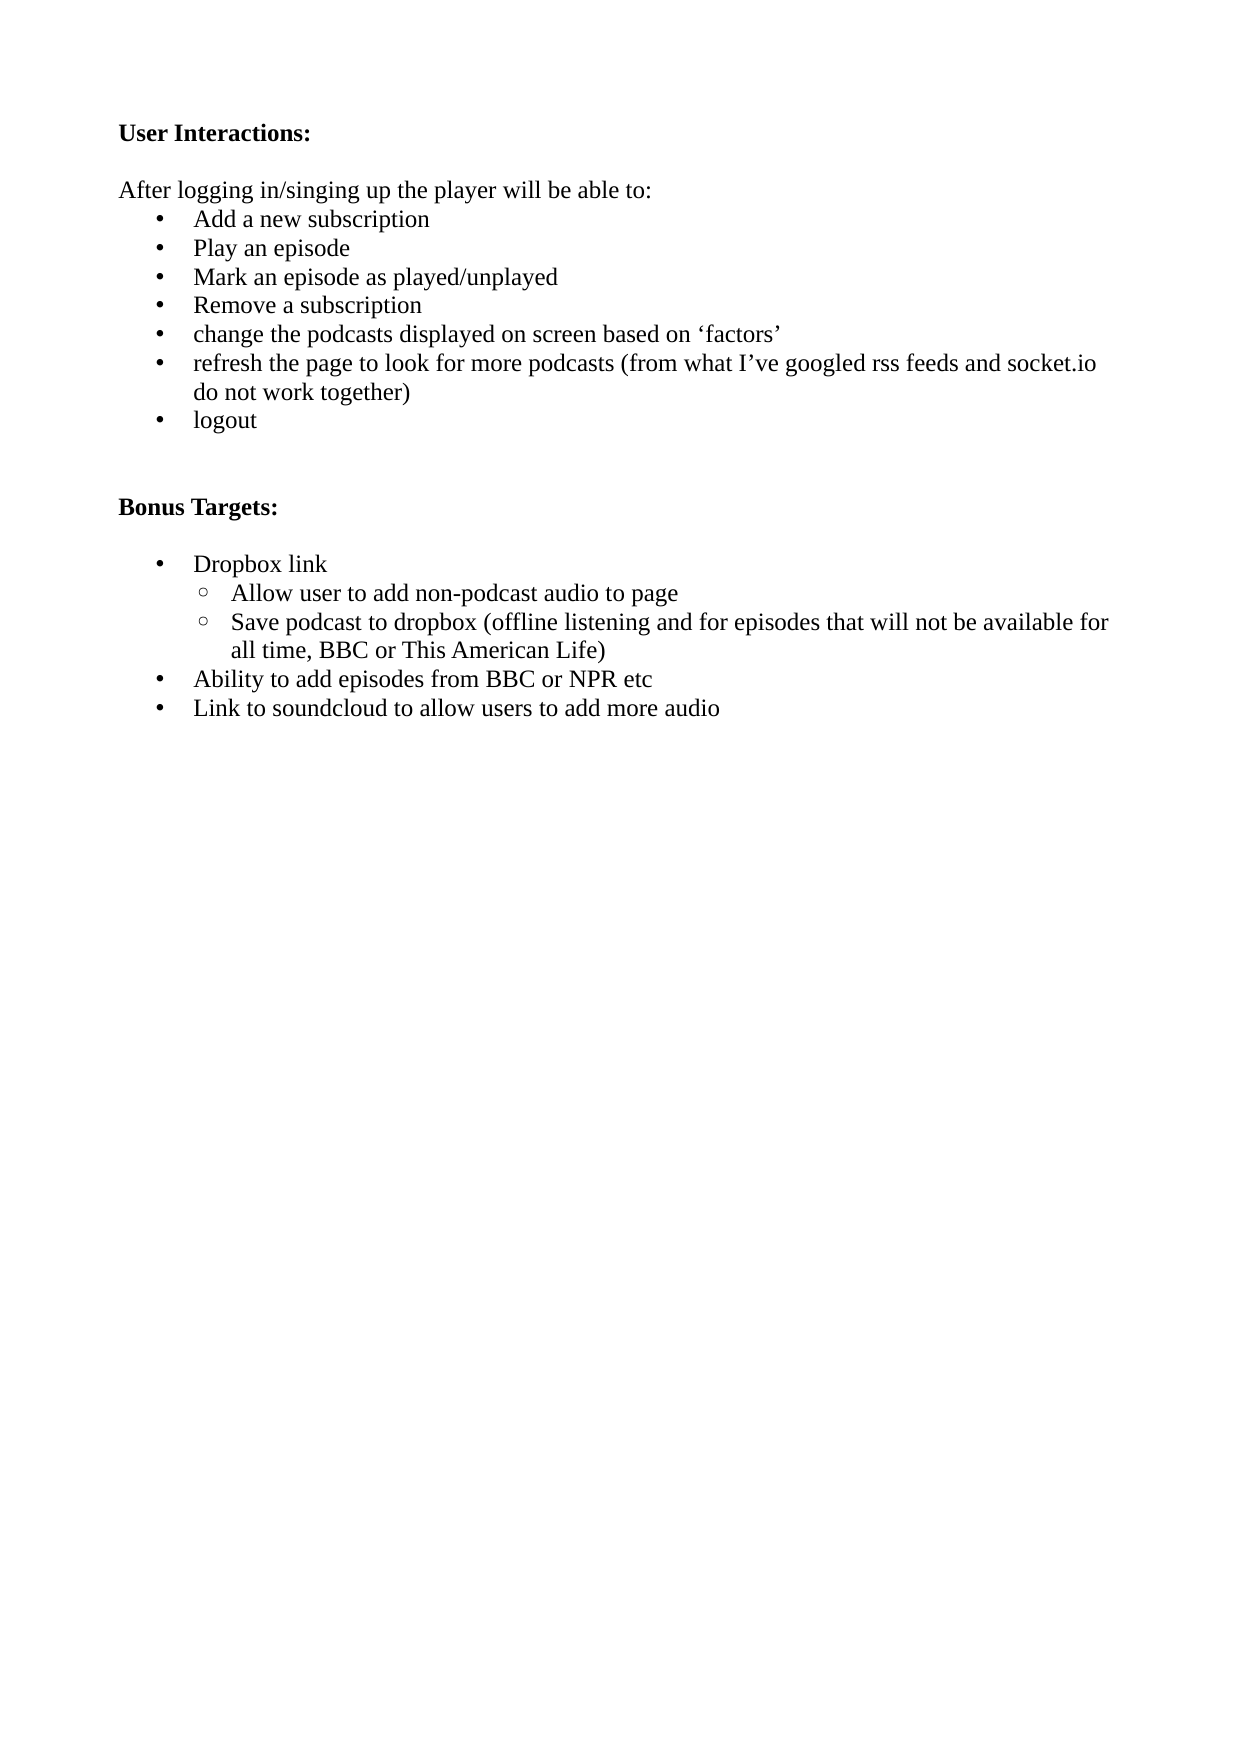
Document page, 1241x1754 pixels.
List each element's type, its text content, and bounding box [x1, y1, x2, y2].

list logout [156, 406, 1122, 434]
list change the podcasts displayed on screen based on ‘factors’ [156, 319, 1122, 348]
list Link to soundcloud to allow users to add more audio [156, 693, 1122, 722]
list refresh the page to look for more podcasts (from what I’ve googled rss feeds and socket.io do not work together) [156, 348, 1122, 406]
text Bonus Targets: [118, 492, 1122, 521]
list Add a new subscription [156, 204, 1122, 233]
text After logging in/singing up the player will be able to: [118, 176, 1122, 204]
list Mark an episode as played/unplayed [156, 262, 1122, 291]
list Allow user to add non-podcast audio to page [193, 578, 1122, 607]
text User Interactions: [118, 118, 1122, 147]
list Play an episode [156, 233, 1122, 262]
list Dropbox link [156, 549, 1122, 578]
list Save podcast to dropbox (offline listening and for episodes that will not be available for all time, BBC or This American Life) [193, 607, 1122, 664]
list Ability to add episodes from BBC or NPR etc [156, 664, 1122, 693]
list Remove a subscription [156, 291, 1122, 319]
